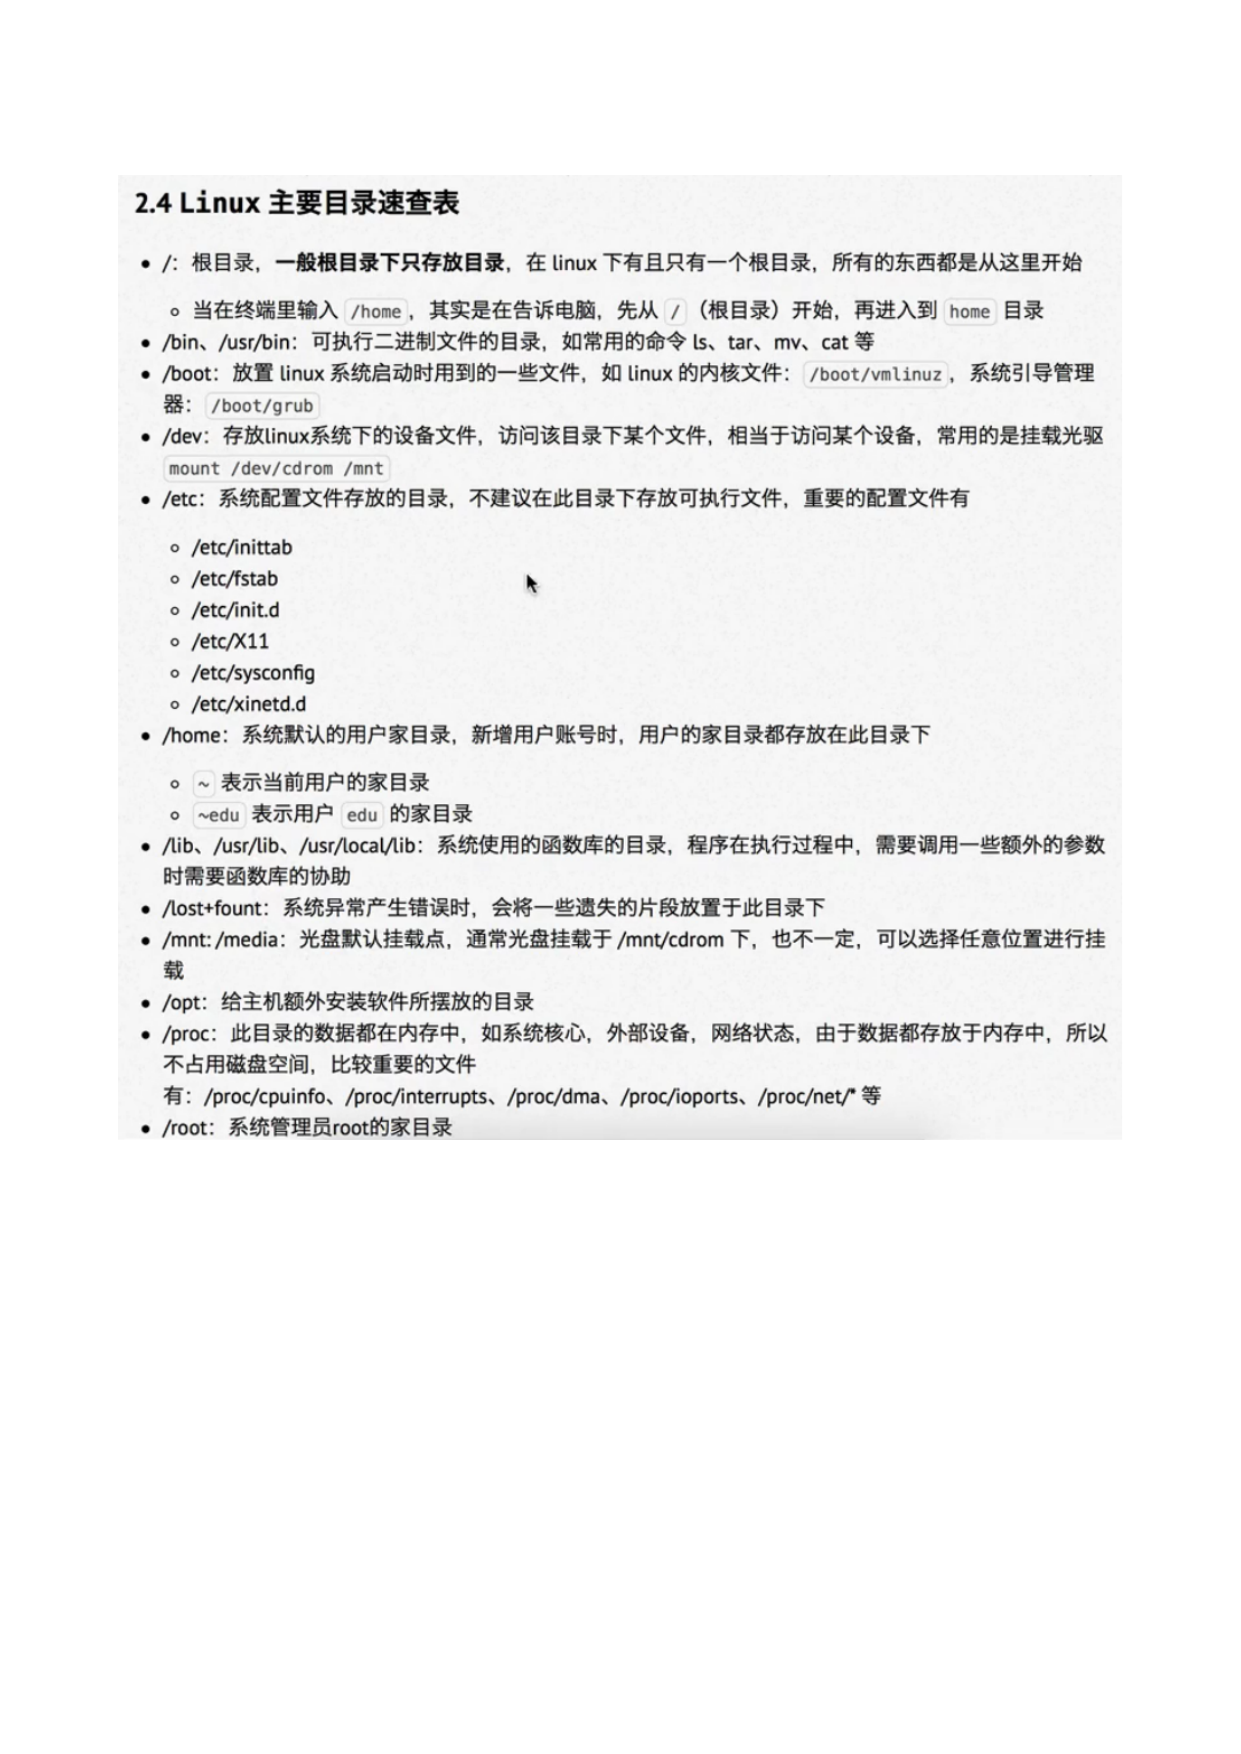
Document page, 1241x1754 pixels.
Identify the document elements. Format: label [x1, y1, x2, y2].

picture [118, 175, 1123, 1140]
